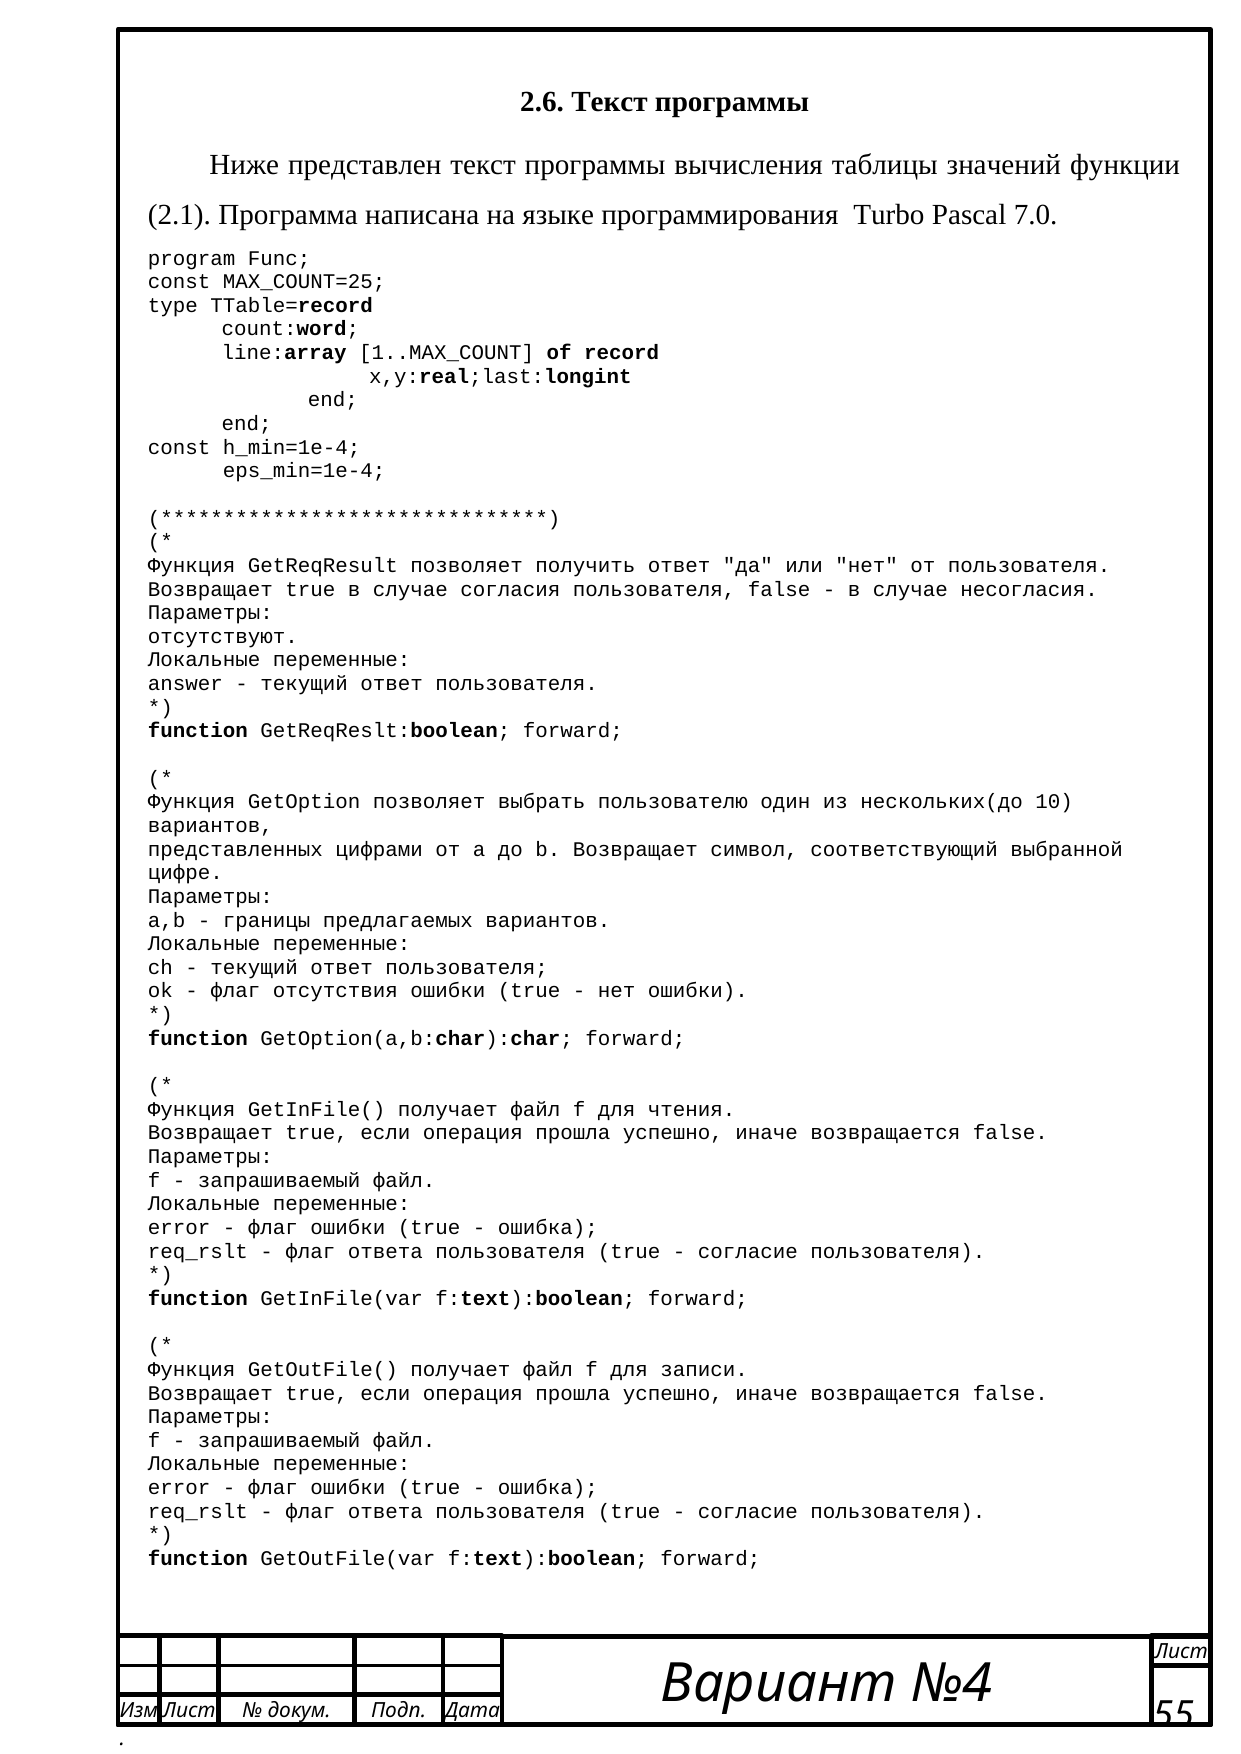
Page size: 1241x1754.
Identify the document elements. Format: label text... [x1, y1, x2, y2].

text *) [148, 1004, 1181, 1028]
text Возвращает true, если операция прошла успешно, иначе возвращается false. [148, 1122, 1181, 1146]
subtitle 2.6. Текст программы [146, 84, 1181, 118]
text Возвращает true, если операция прошла успешно, иначе возвращается false. [148, 1382, 1181, 1406]
text *) [148, 1524, 1181, 1548]
text ch - текущий ответ пользователя; [148, 957, 1181, 981]
text answer - текущий ответ пользователя. [148, 673, 1181, 697]
text ok - флаг отсутствия ошибки (true - нет ошибки). [148, 981, 1181, 1004]
text function GetReqReslt:boolean; forward; [148, 720, 1181, 744]
text req_rslt - флаг ответа пользователя (true - согласие пользователя). [148, 1501, 1181, 1524]
text Возвращает true в случае согласия пользователя, false - в случае несогласия. [148, 578, 1181, 602]
text a,b - границы предлагаемых вариантов. [148, 909, 1181, 933]
text program Func; [148, 247, 1181, 271]
text req_rslt - флаг ответа пользователя (true - согласие пользователя). [148, 1241, 1181, 1264]
text end; [148, 389, 1181, 413]
text (* [148, 1075, 1181, 1099]
text *) [148, 697, 1181, 720]
text line:array [1..MAX_COUNT] of record [148, 342, 1181, 366]
text представленных цифрами от a до b. Возвращает символ, соответствующий выбранной цифре. [148, 839, 1181, 886]
text (* [148, 1335, 1181, 1359]
text function GetInFile(var f:text):boolean; forward; [148, 1288, 1181, 1312]
text type TTable=record [148, 295, 1181, 318]
text (*******************************) [148, 508, 1181, 531]
text function GetOutFile(var f:text):boolean; forward; [148, 1548, 1181, 1572]
text Локальные переменные: [148, 649, 1181, 673]
text (* [148, 531, 1181, 555]
text (* [148, 768, 1181, 791]
text f - запрашиваемый файл. [148, 1170, 1181, 1193]
text Функция GetReqResult позволяет получить ответ "да" или "нет" от пользователя. [148, 555, 1181, 578]
text Функция GetInFile() получает файл f для чтения. [148, 1099, 1181, 1122]
text f - запрашиваемый файл. [148, 1430, 1181, 1453]
text Параметры: [148, 1146, 1181, 1170]
text function GetOption(a,b:char):char; forward; [148, 1028, 1181, 1051]
text Локальные переменные: [148, 933, 1181, 957]
text Локальные переменные: [148, 1453, 1181, 1477]
text Локальные переменные: [148, 1193, 1181, 1217]
text const MAX_COUNT=25; [148, 271, 1181, 295]
text const h_min=1e-4; [148, 437, 1181, 460]
text count:word; [148, 318, 1181, 342]
text eps_min=1e-4; [148, 460, 1181, 484]
text Параметры: [148, 886, 1181, 909]
text end; [148, 413, 1181, 437]
text x,y:real;last:longint [148, 366, 1181, 389]
text Функция GetOutFile() получает файл f для записи. [148, 1359, 1181, 1382]
text Ниже представлен текст программы вычисления таблицы значений функции (2.1). Программа написана на языке программирования Turbo Pascal 7.0. [148, 147, 1181, 231]
text error - флаг ошибки (true - ошибка); [148, 1217, 1181, 1241]
text Параметры: [148, 1406, 1181, 1430]
text error - флаг ошибки (true - ошибка); [148, 1477, 1181, 1501]
text Функция GetOption позволяет выбрать пользователю один из нескольких(до 10) вариантов, [148, 791, 1181, 839]
text *) [148, 1264, 1181, 1288]
text отсутствуют. [148, 626, 1181, 649]
text Параметры: [148, 602, 1181, 626]
